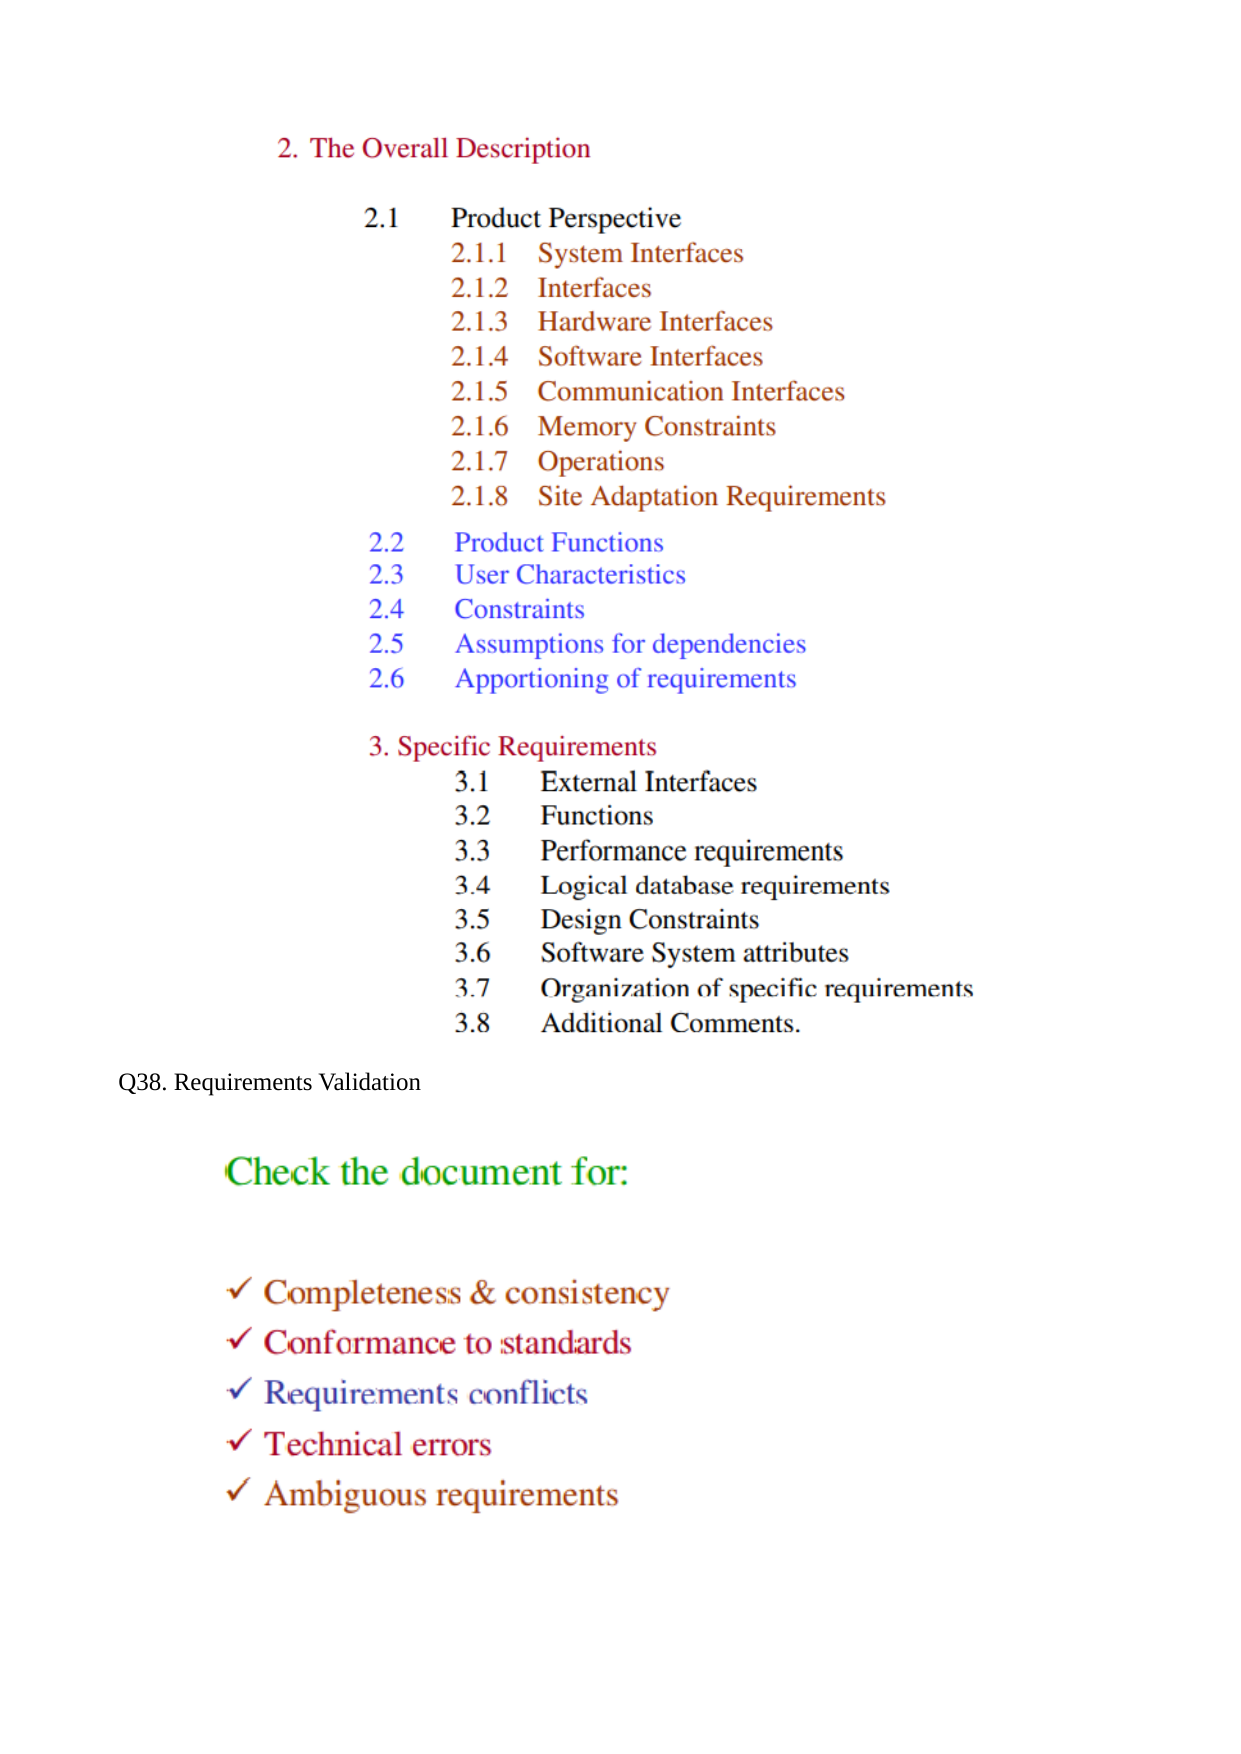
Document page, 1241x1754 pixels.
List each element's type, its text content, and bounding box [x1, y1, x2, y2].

picture [217, 1152, 680, 1526]
picture [356, 526, 991, 1040]
text Q38. Requirements Validation [118, 1067, 1122, 1096]
picture [269, 129, 896, 517]
